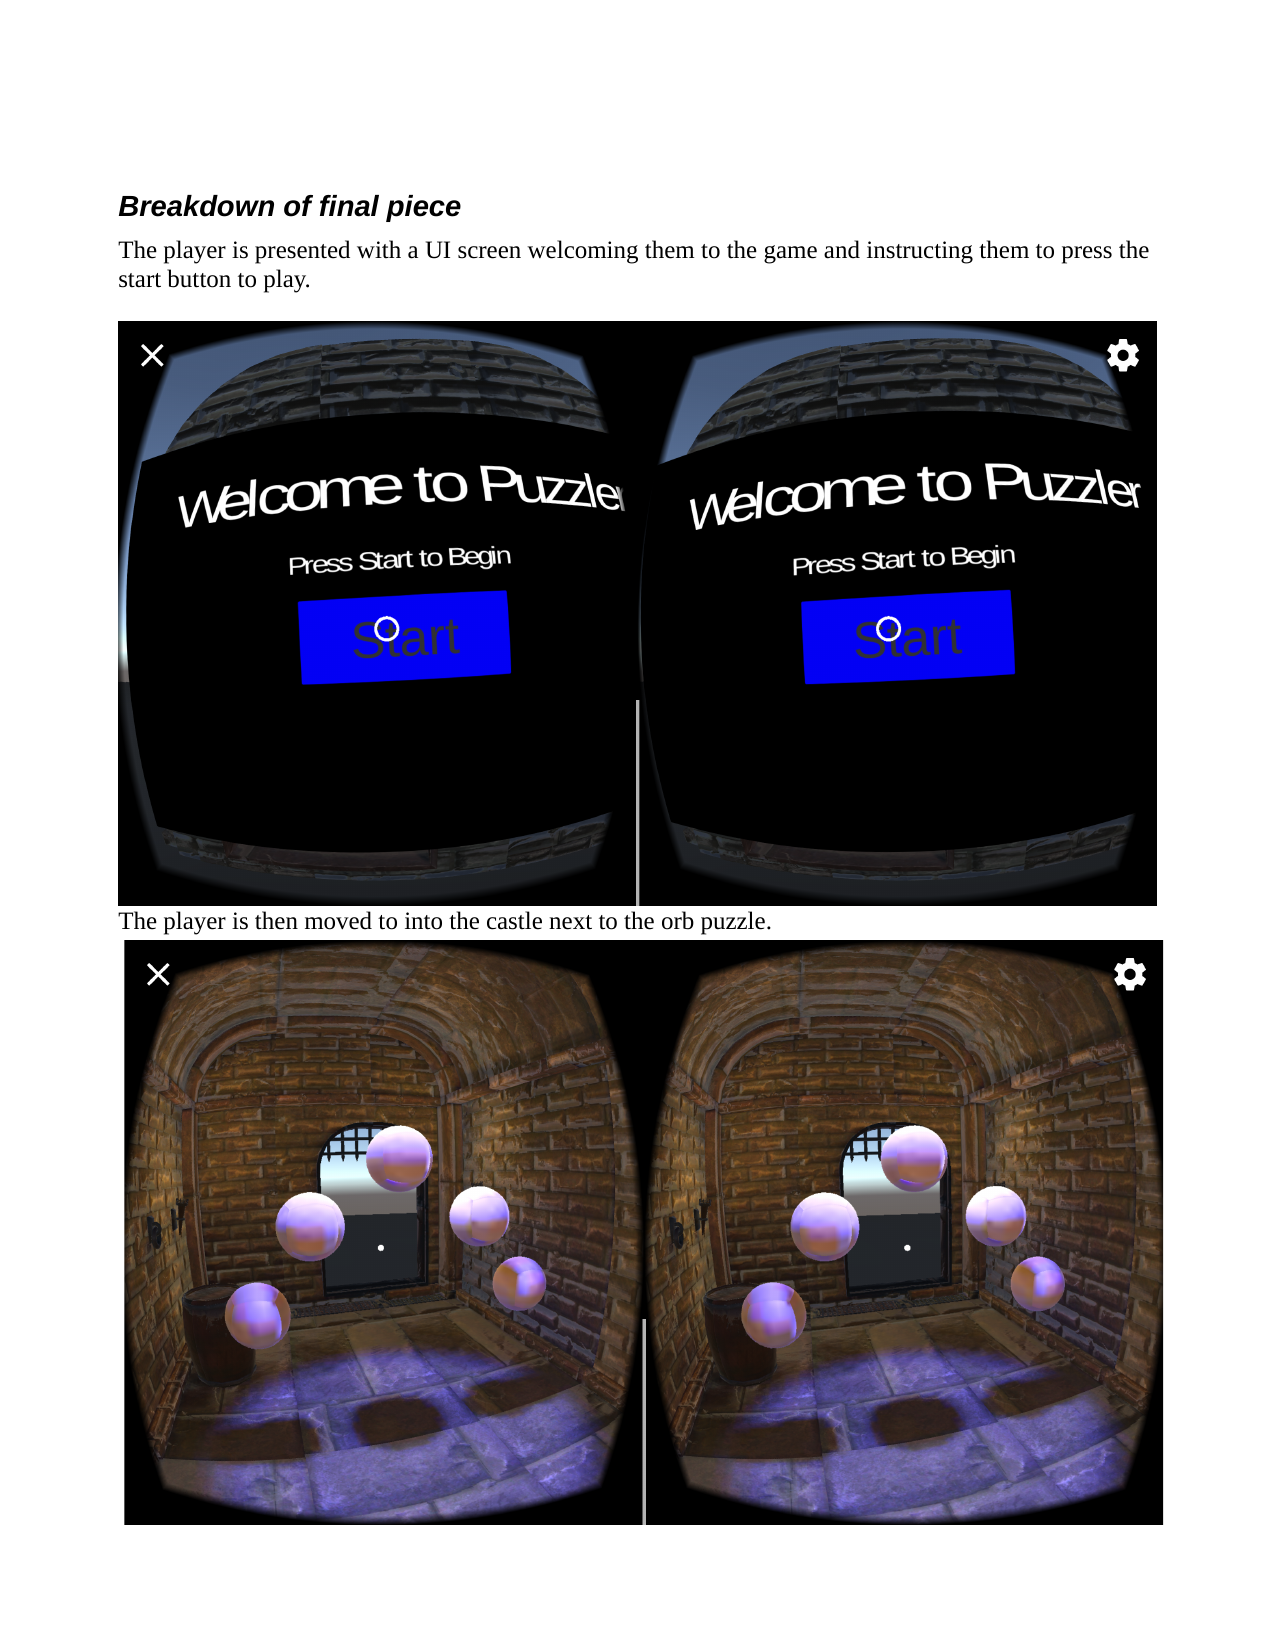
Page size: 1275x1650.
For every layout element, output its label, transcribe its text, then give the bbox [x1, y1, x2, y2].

picture [118, 321, 1157, 906]
subtitle Breakdown of final piece [118, 189, 1157, 223]
picture [124, 940, 1164, 1525]
text The player is presented with a UI screen welcoming them to the game and instructing them to press the start button to play. [118, 235, 1157, 293]
text The player is then moved to into the castle next to the orb puzzle. [118, 906, 1157, 934]
